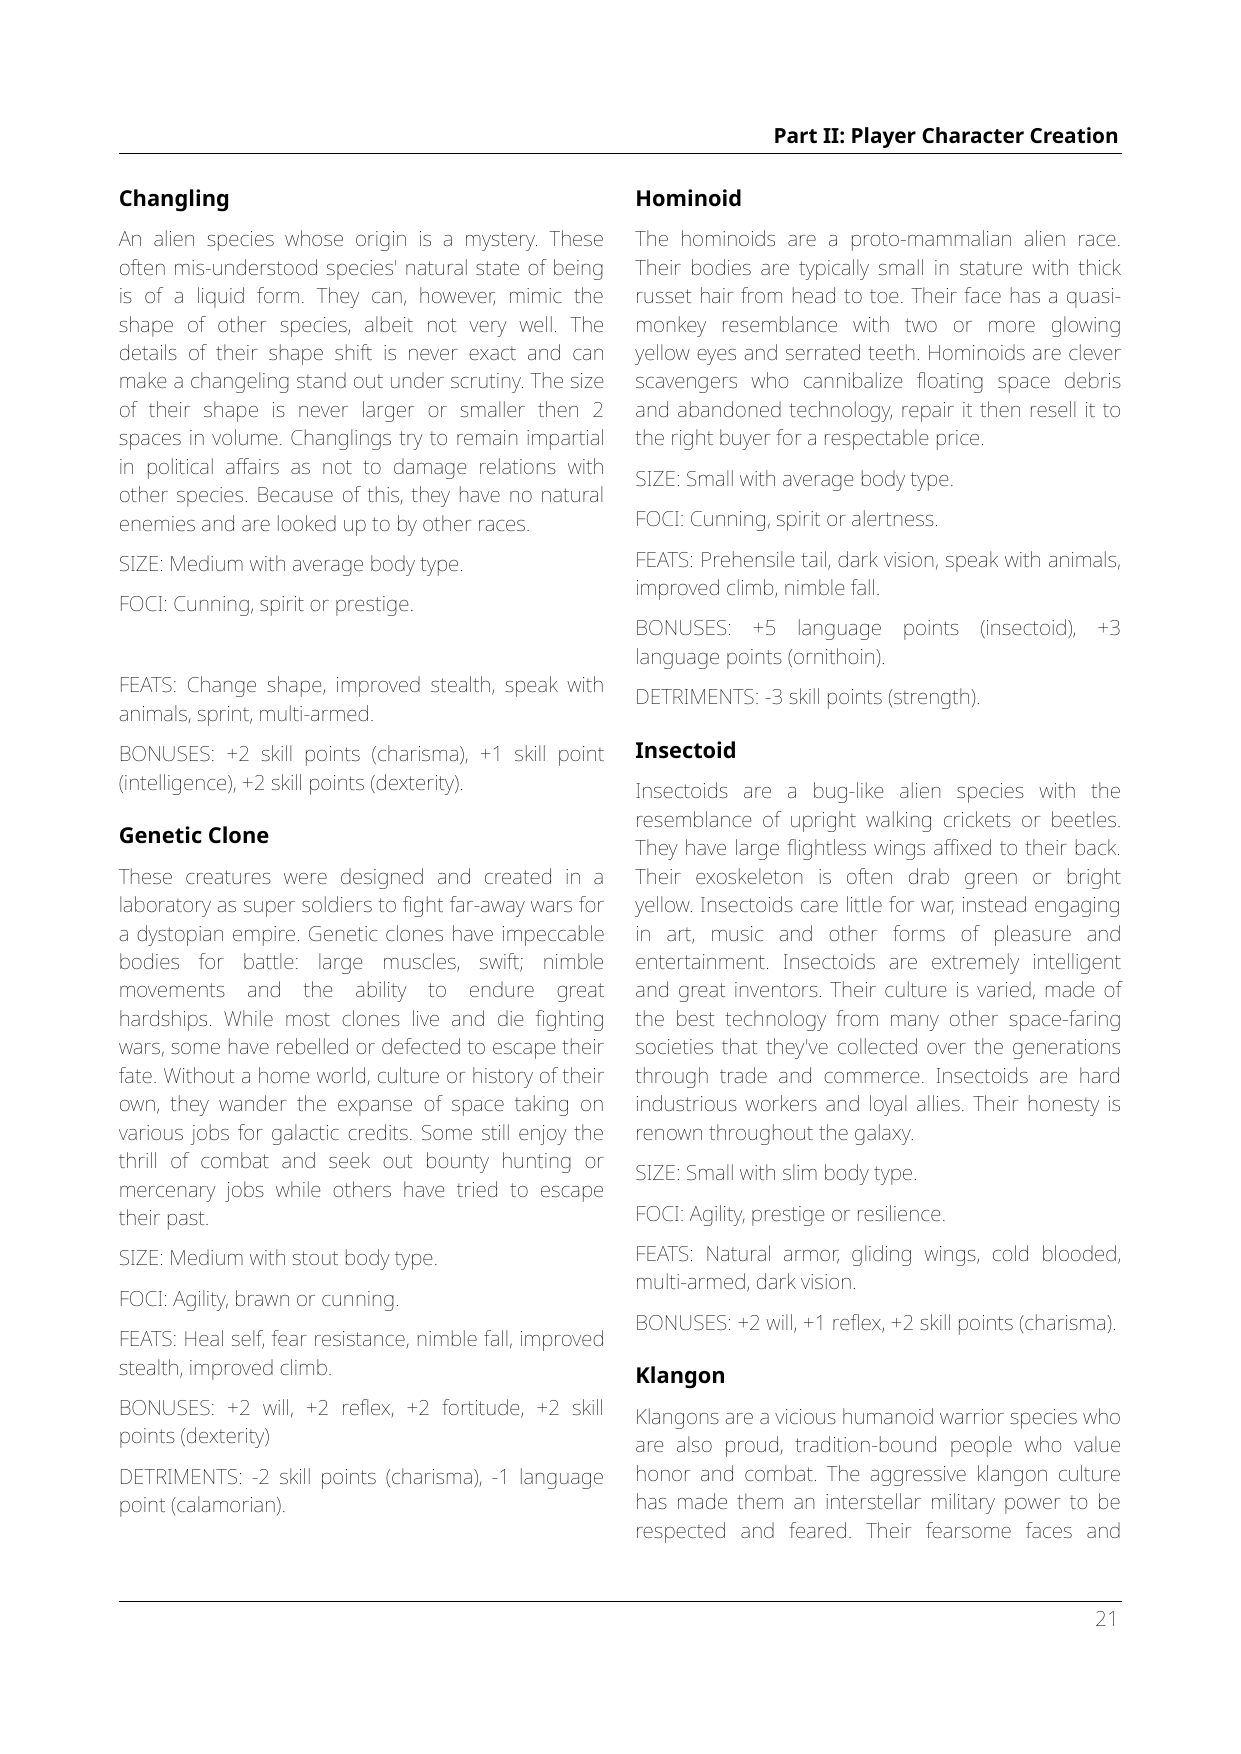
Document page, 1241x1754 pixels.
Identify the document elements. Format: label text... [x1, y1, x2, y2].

text FOCI: Cunning, spirit or alertness. [635, 504, 1122, 533]
text The hominoids are a proto-mammalian alien race. Their bodies are typically small in stature with thick russet hair from head to toe. Their face has a quasi-monkey resemblance with two or more glowing yellow eyes and serrated teeth. Hominoids are clever scavengers who cannibalize floating space debris and abandoned technology, repair it then resell it to the right buyer for a respectable price. [635, 224, 1122, 452]
text An alien species whose origin is a mystery. These often mis-understood species' natural state of being is of a liquid form. They can, however, mimic the shape of other species, albeit not very well. The details of their shape shift is never exact and can make a changeling stand out under scrutiny. The size of their shape is never larger or smaller then 2 spaces in volume. Changlings try to remain impartial in political affairs as not to damage relations with other species. Because of this, they have no natural enemies and are looked up to by other races. [118, 224, 605, 537]
text Klangon [635, 1360, 1122, 1390]
text FEATS: Heal self, fear resistance, nimble fall, improved stealth, improved climb. [118, 1324, 605, 1381]
text SIZE: Small with average body type. [635, 464, 1122, 492]
text FOCI: Cunning, spirit or prestige. [118, 589, 605, 618]
text FOCI: Agility, brawn or cunning. [118, 1284, 605, 1312]
text BONUSES: +2 will, +1 reflex, +2 skill points (charisma). [635, 1308, 1122, 1336]
text Changling [118, 183, 605, 212]
text BONUSES: +5 language points (insectoid), +3 language points (ornithoin). [635, 613, 1122, 670]
text FEATS: Prehensile tail, dark vision, speak with animals, improved climb, nimble fall. [635, 545, 1122, 602]
text FEATS: Natural armor, gliding wings, cold blooded, multi-armed, dark vision. [635, 1239, 1122, 1296]
text SIZE: Medium with average body type. [118, 549, 605, 578]
text Genetic Clone [118, 820, 605, 850]
text Klangons are a vicious humanoid warrior species who are also proud, tradition-bound people who value honor and combat. The aggressive klangon culture has made them an interstellar military power to be respected and feared. Their fearsome faces and [635, 1402, 1122, 1544]
text DETRIMENTS: -3 skill points (strength). [635, 682, 1122, 711]
text Insectoids are a bug-like alien species with the resemblance of upright walking crickets or beetles. They have large flightless wings affixed to their back. Their exoskeleton is often drab green or bright yellow. Insectoids care little for war, instead engaging in art, music and other forms of pleasure and entertainment. Insectoids are extremely intelligent and great inventors. Their culture is varied, made of the best technology from many other space-faring societies that they've collected over the generations through trade and commerce. Insectoids are hard industrious workers and loyal allies. Their honesty is renown throughout the galaxy. [635, 777, 1122, 1146]
text Insectoid [635, 735, 1122, 764]
text SIZE: Small with slim body type. [635, 1158, 1122, 1187]
text Hominoid [635, 183, 1122, 212]
text SIZE: Medium with stout body type. [118, 1243, 605, 1272]
text FOCI: Agility, prestige or resilience. [635, 1199, 1122, 1227]
text These creatures were designed and created in a laboratory as super soldiers to fight far-away wars for a dystopian empire. Genetic clones have impeccable bodies for battle: large muscles, swift; nimble movements and the ability to endure great hardships. While most clones live and die fighting wars, some have rebelled or defected to escape their fate. Without a home world, culture or history of their own, they wander the expanse of space taking on various jobs for galactic credits. Some still enjoy the thrill of combat and seek out bounty hunting or mercenary jobs while others have tried to escape their past. [118, 862, 605, 1232]
text DETRIMENTS: -2 skill points (charisma), -1 language point (calamorian). [118, 1462, 605, 1519]
text FEATS: Change shape, improved stealth, speak with animals, sprint, multi-armed. [118, 670, 605, 727]
text BONUSES: +2 will, +2 reflex, +2 fortitude, +2 skill points (dexterity) [118, 1393, 605, 1450]
text BONUSES: +2 skill points (charisma), +1 skill point (intelligence), +2 skill points (dexterity). [118, 739, 605, 796]
